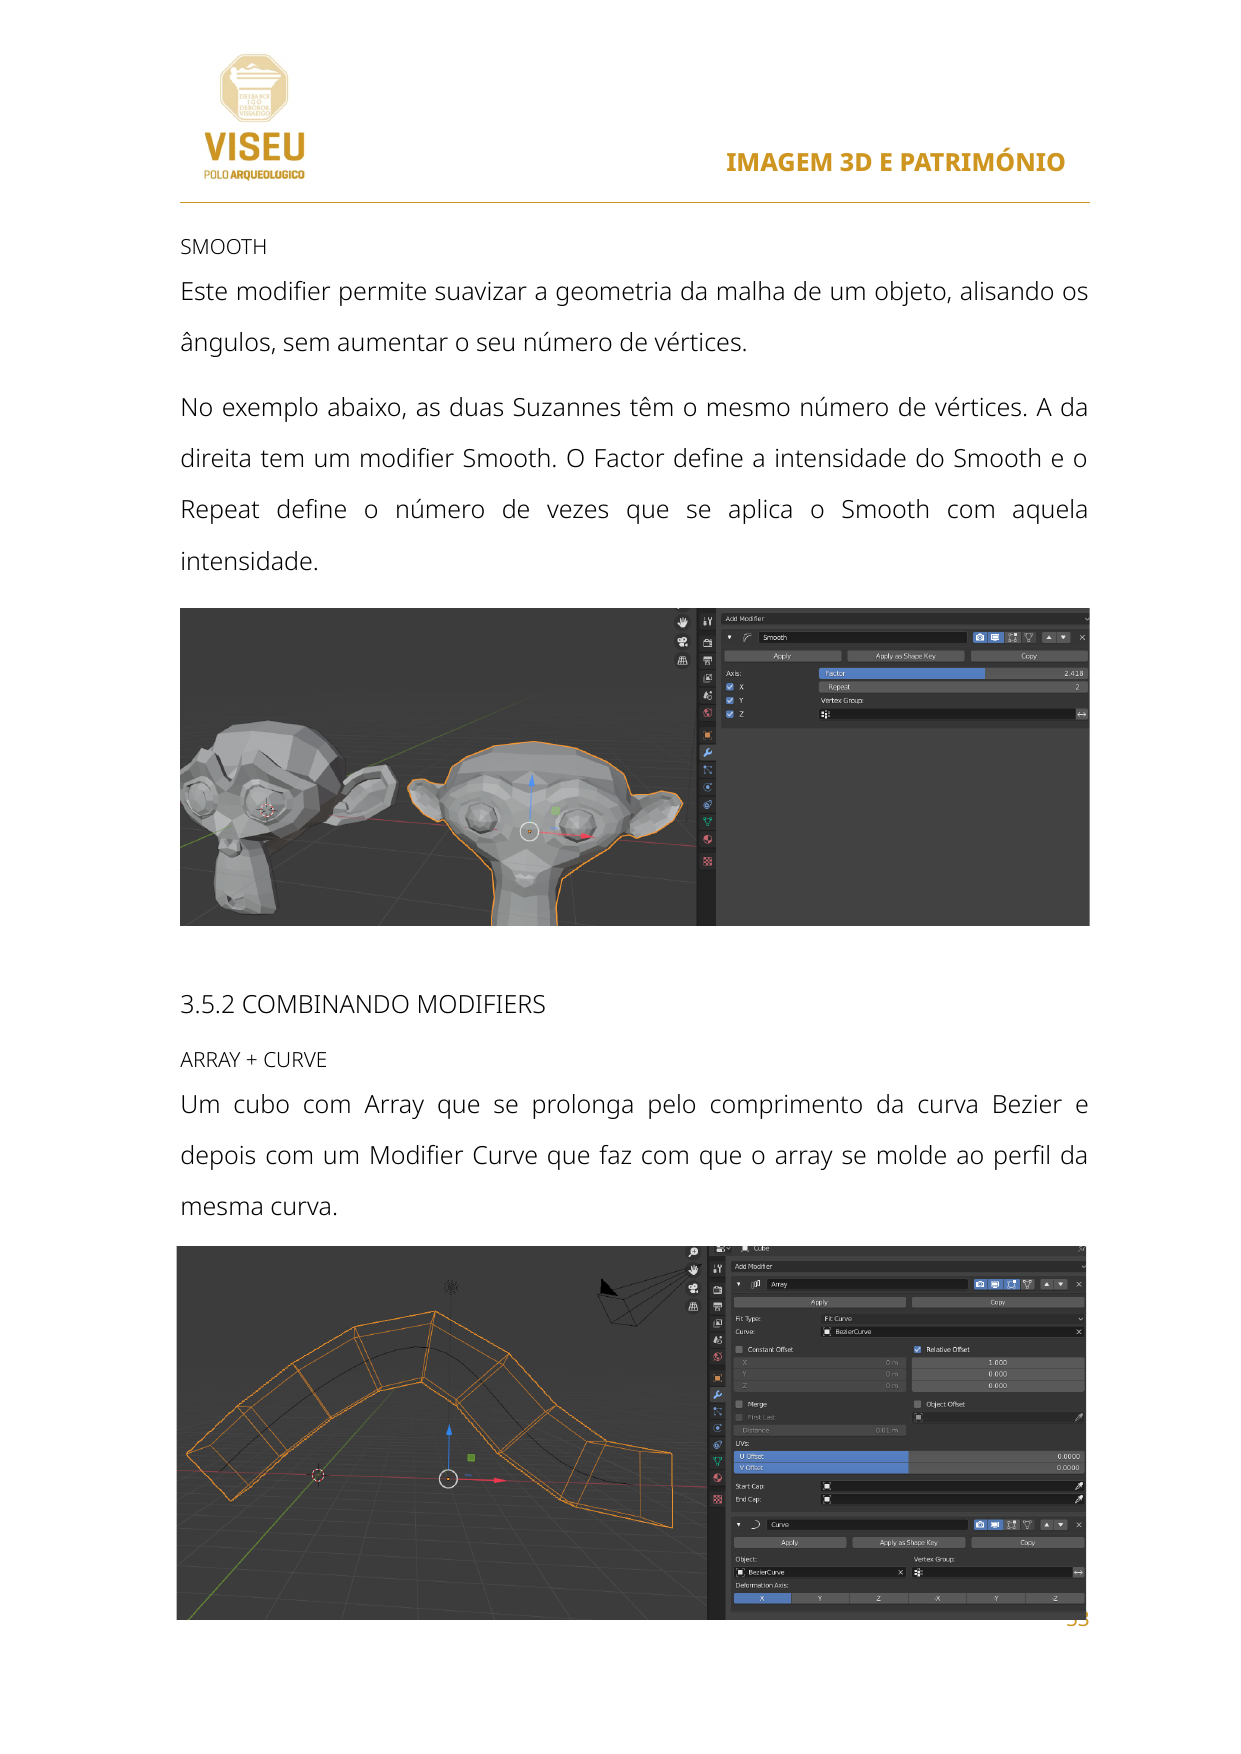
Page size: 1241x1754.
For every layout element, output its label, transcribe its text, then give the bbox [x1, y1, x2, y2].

picture [180, 608, 1090, 926]
picture [176, 1246, 1087, 1620]
subtitle Array + Curve [180, 1045, 1090, 1074]
subtitle Smooth [180, 232, 1090, 261]
text Este modifier permite suavizar a geometria da malha de um objeto, alisando os ângulos, sem aumentar o seu número de vértices. [180, 273, 1090, 358]
subtitle 3.5.2 Combinando Modifiers [180, 986, 1090, 1020]
text Um cubo com Array que se prolonga pelo comprimento da curva Bezier e depois com um Modifier Curve que faz com que o array se molde ao perfil da mesma curva. [180, 1086, 1090, 1222]
text No exemplo abaixo, as duas Suzannes têm o mesmo número de vértices. A da direita tem um modifier Smooth. O Factor define a intensidade do Smooth e o Repeat define o número de vezes que se aplica o Smooth com aquela intensidade. [180, 390, 1090, 577]
